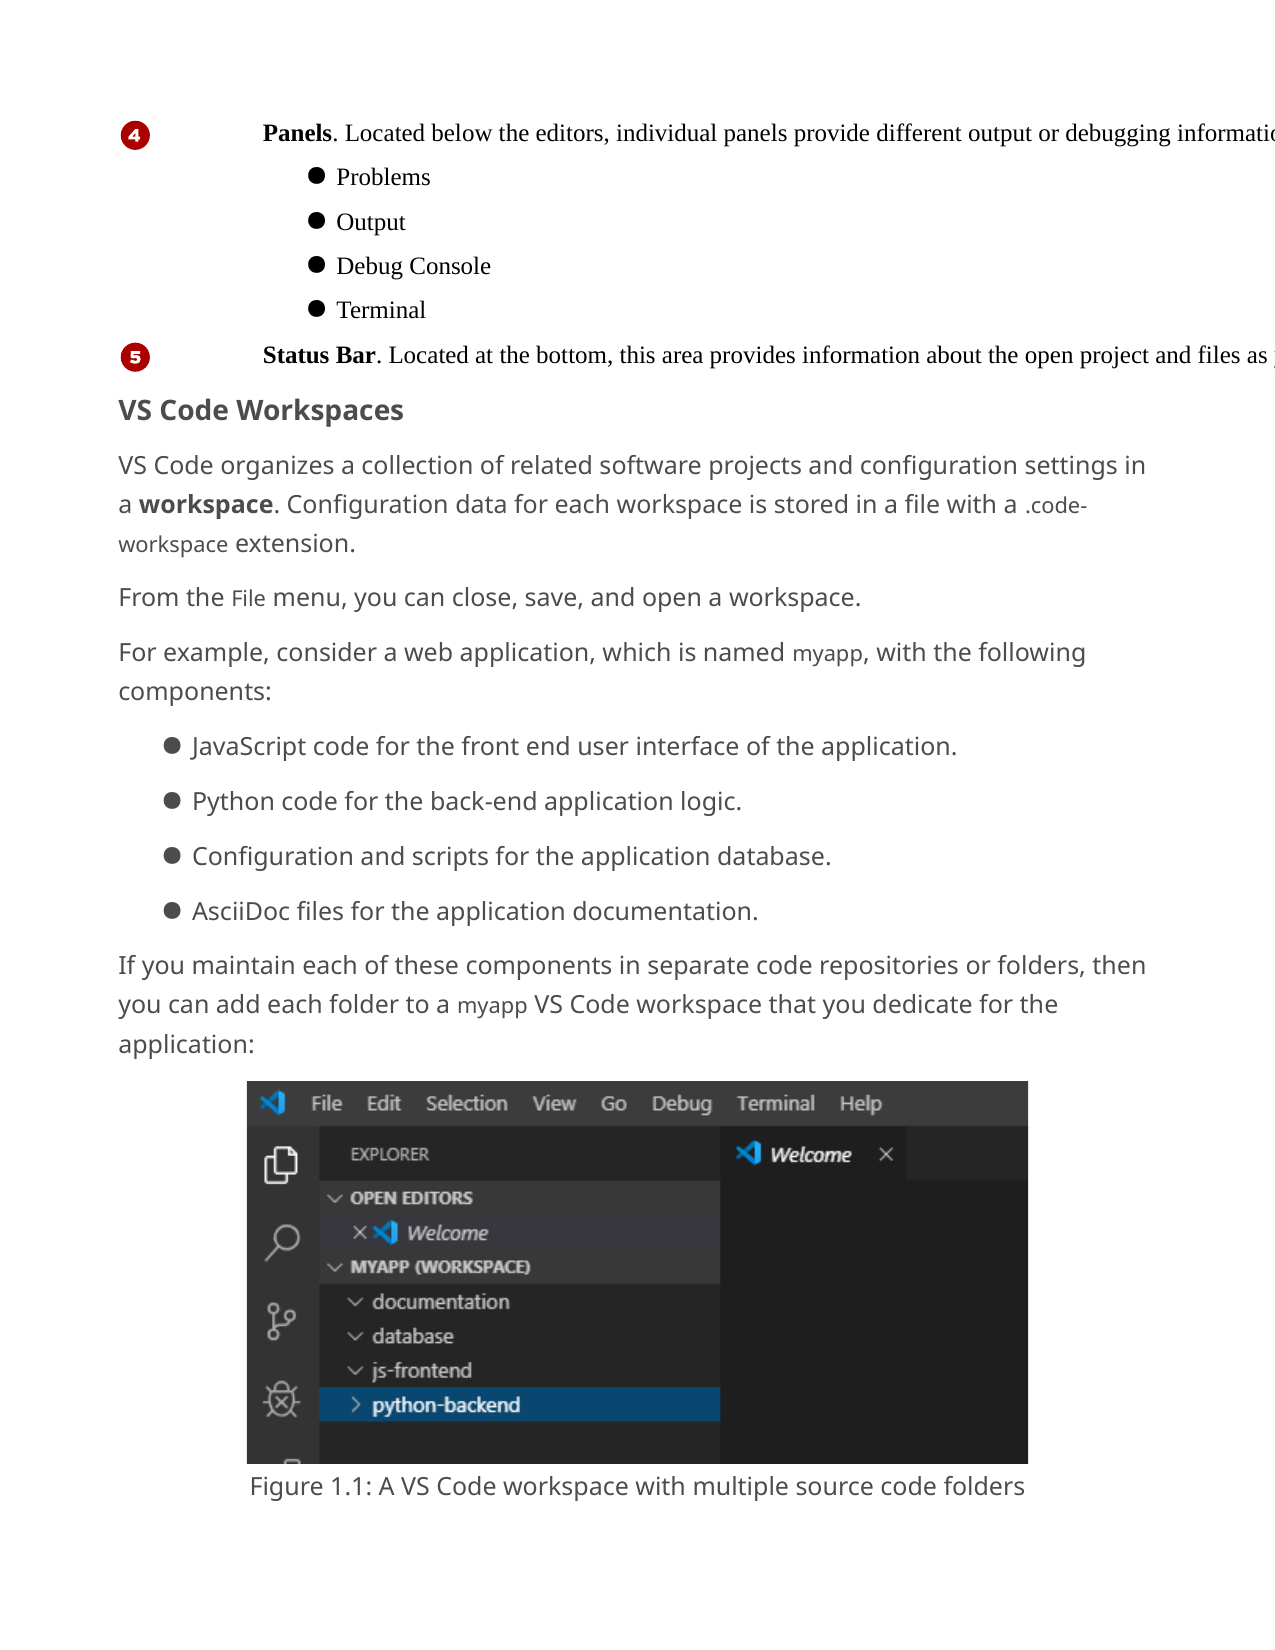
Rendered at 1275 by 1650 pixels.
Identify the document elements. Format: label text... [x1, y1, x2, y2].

text VS Code organizes a collection of related software projects and configuration settings in a workspace. Configuration data for each workspace is stored in a file with a .code-workspace extension. [118, 448, 1157, 559]
text From the File menu, you can close, save, and open a workspace. [118, 580, 1157, 614]
text Figure 1.1: A VS Code workspace with multiple source code folders [118, 1468, 1157, 1502]
list JavaScript code for the front end user interface of the application. [162, 729, 1157, 763]
picture [246, 1081, 1029, 1464]
text If you maintain each of these components in separate code repositories or folders, then you can add each folder to a myapp VS Code workspace that you dedicate for the application: [118, 948, 1157, 1060]
subtitle VS Code Workspaces [118, 390, 1157, 428]
text For example, consider a web application, which is named myapp, with the following components: [118, 635, 1157, 708]
list AsciiDoc files for the application documentation. [162, 893, 1157, 927]
table_cell Status Bar. Located at the bottom, this area provides information about the open project and files as you edit. [263, 340, 1275, 390]
table_cell Panels. Located below the editors, individual panels provide different output or debugging information for activities in VS Code. By default, four panels are provided: Problems Output Debug Console Terminal [263, 118, 1275, 340]
table_cell [118, 340, 263, 390]
table_cell [118, 118, 263, 340]
list Python code for the back-end application logic. [162, 784, 1157, 818]
list Configuration and scripts for the application database. [162, 838, 1157, 872]
